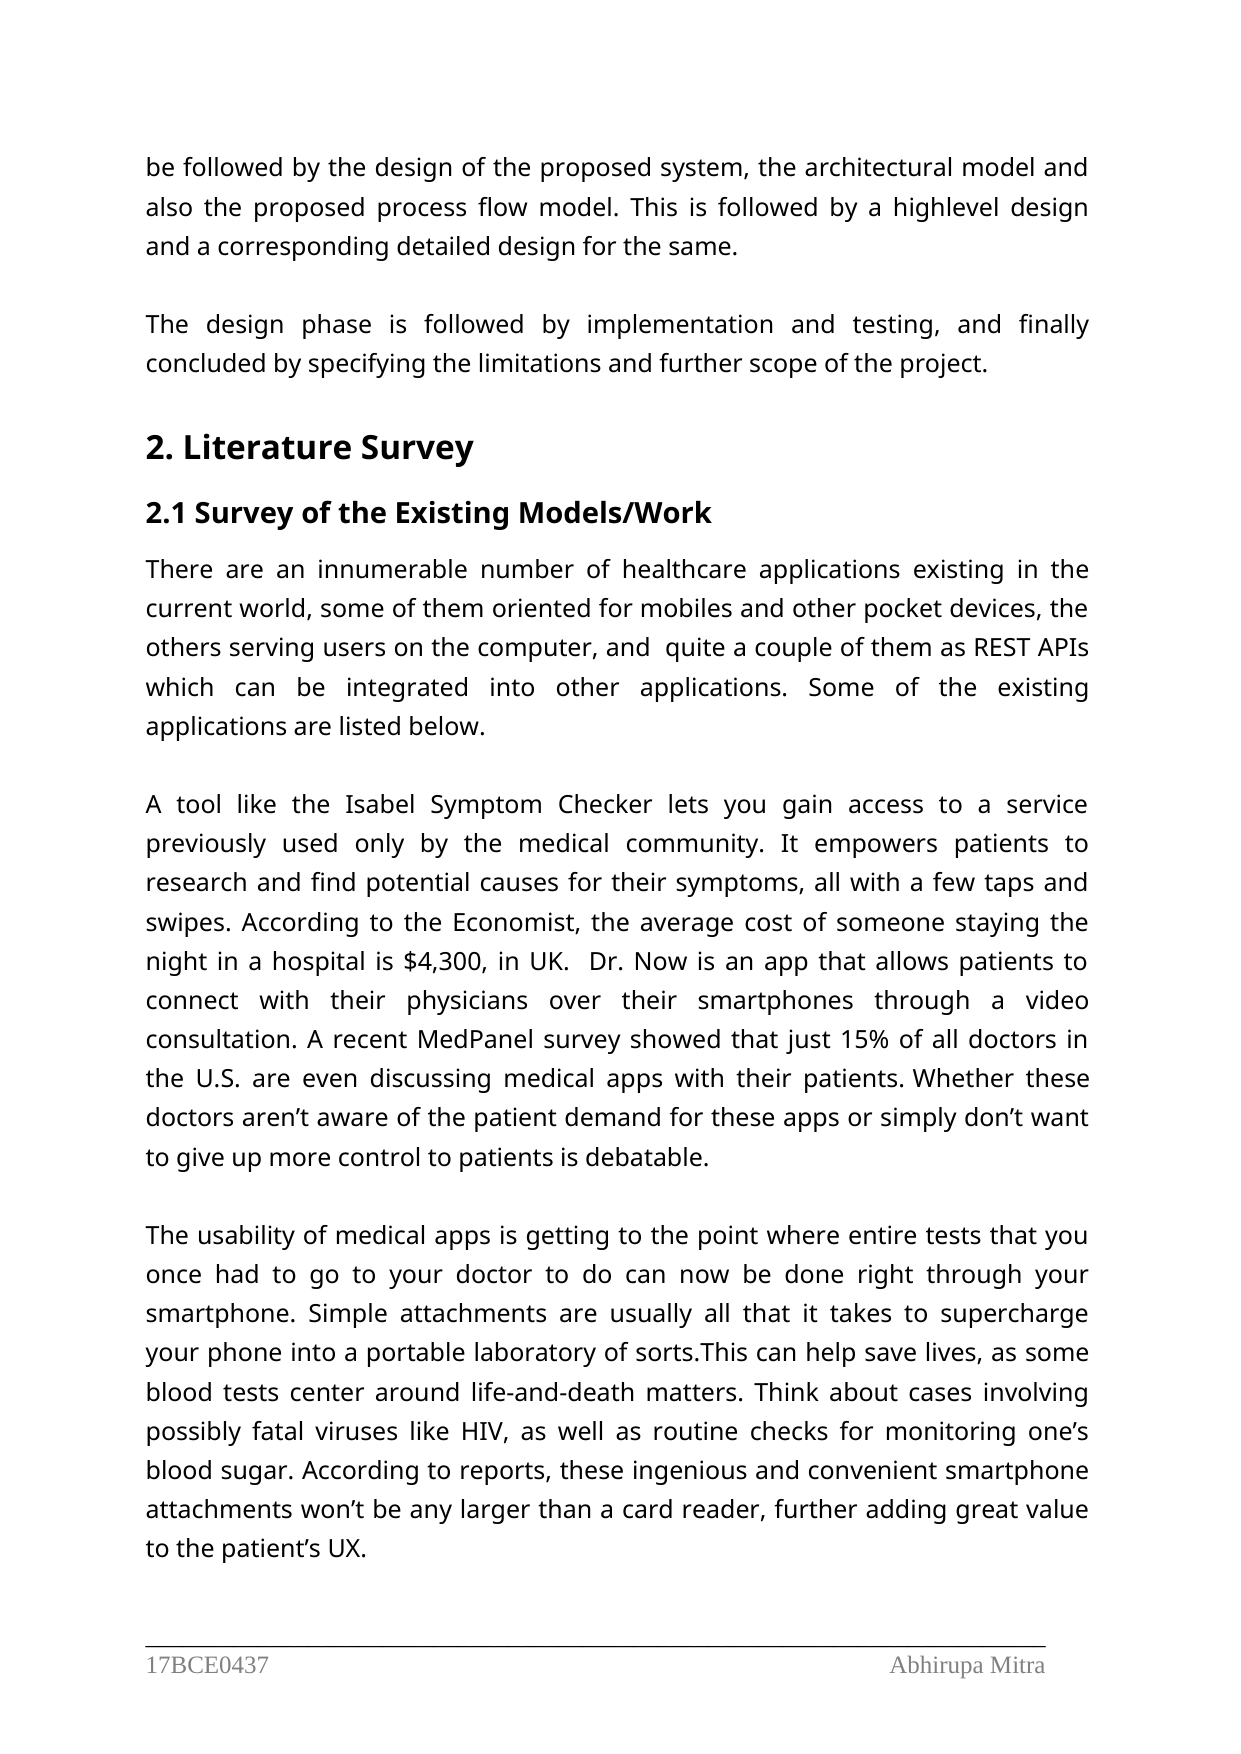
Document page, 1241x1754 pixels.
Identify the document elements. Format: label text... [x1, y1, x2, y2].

list 2.1 Survey of the Existing Models/Work [145, 492, 1090, 532]
list The design phase is followed by implementation and testing, and finally concluded by specifying the limitations and further scope of the project. [145, 307, 1090, 380]
text The usability of medical apps is getting to the point where entire tests that you once had to go to your doctor to do can now be done right through your smartphone. Simple attachments are usually all that it takes to supercharge your phone into a portable laboratory of sorts.This can help save lives, as some blood tests center around life-and-death matters. Think about cases involving possibly fatal viruses like HIV, as well as routine checks for monitoring one’s blood sugar. According to reports, these ingenious and convenient smartphone attachments won’t be any larger than a card reader, further adding great value to the patient’s UX. [145, 1218, 1090, 1565]
list A tool like the Isabel Symptom Checker lets you gain access to a service previously used only by the medical community. It empowers patients to research and find potential causes for their symptoms, all with a few taps and swipes. According to the Economist, the average cost of someone staying the night in a hospital is $4,300, in UK. Dr. Now is an app that allows patients to connect with their physicians over their smartphones through a video consultation. A recent MedPanel survey showed that just 15% of all doctors in the U.S. are even discussing medical apps with their patients. Whether these doctors aren’t aware of the patient demand for these apps or simply don’t want to give up more control to patients is debatable. [145, 787, 1090, 1173]
list be followed by the design of the proposed system, the architectural model and also the proposed process flow model. This is followed by a highlevel design and a corresponding detailed design for the same. [145, 150, 1090, 262]
list 2. Literature Survey [145, 424, 1090, 469]
list There are an innumerable number of healthcare applications existing in the current world, some of them oriented for mobiles and other pocket devices, the others serving users on the computer, and quite a couple of them as REST APIs which can be integrated into other applications. Some of the existing applications are listed below. [145, 552, 1090, 742]
